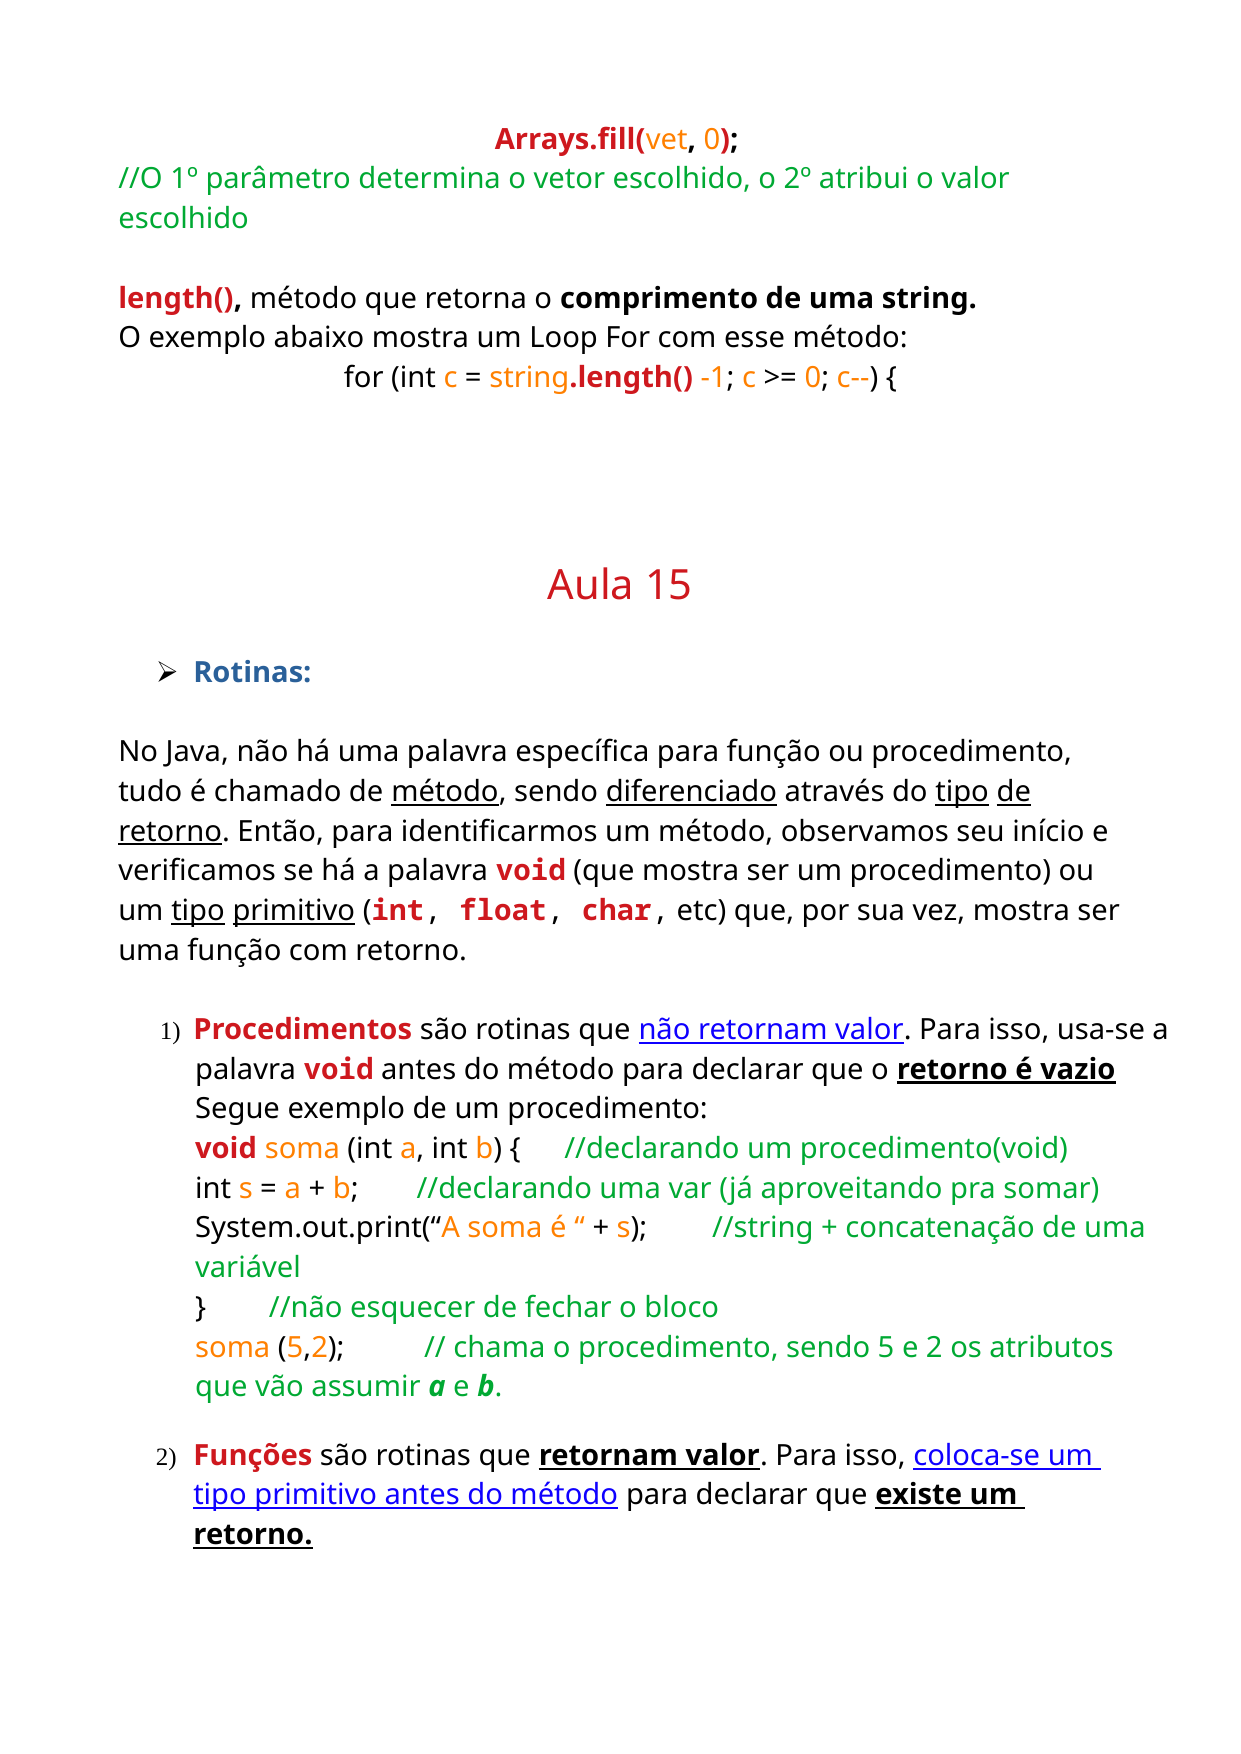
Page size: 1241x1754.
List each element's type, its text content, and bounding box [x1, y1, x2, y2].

text O exemplo abaixo mostra um Loop For com esse método: [118, 317, 1122, 356]
list Rotinas: [156, 651, 1122, 691]
text Arrays.fill(vet, 0); [118, 118, 1122, 158]
text No Java, não há uma palavra específica para função ou procedimento, tudo é chamado de método, sendo diferenciado através do tipo de retorno. Então, para identificarmos um método, observamos seu início e verificamos se há a palavra void (que mostra ser um procedimento) ou um tipo primitivo (int, float, char, etc) que, por sua vez, mostra ser uma função com retorno. [118, 731, 1122, 969]
text //O 1º parâmetro determina o vetor escolhido, o 2º atribui o valor escolhido [118, 158, 1122, 237]
text for (int c = string.length() -1; c >= 0; c--) { [118, 356, 1122, 396]
list Procedimentos são rotinas que não retornam valor. Para isso, usa-se a palavra void antes do método para declarar que o retorno é vazio Segue exemplo de um procedimento: void soma (int a, int b) { //declarando um procedimento(void) int s = a + b; //declarando uma var (já aproveitando pra somar) System.out.print(“A soma é “ + s); //string + concatenação de uma variável } //não esquecer de fechar o bloco soma (5,2); // chama o procedimento, sendo 5 e 2 os atributos que vão assumir a e b. [159, 1008, 1169, 1434]
text Aula 15 [118, 555, 1122, 611]
text length(), método que retorna o comprimento de uma string. [118, 277, 1122, 317]
list Funções são rotinas que retornam valor. Para isso, coloca-se um tipo primitivo antes do método para declarar que existe um retorno. [156, 1434, 1122, 1553]
